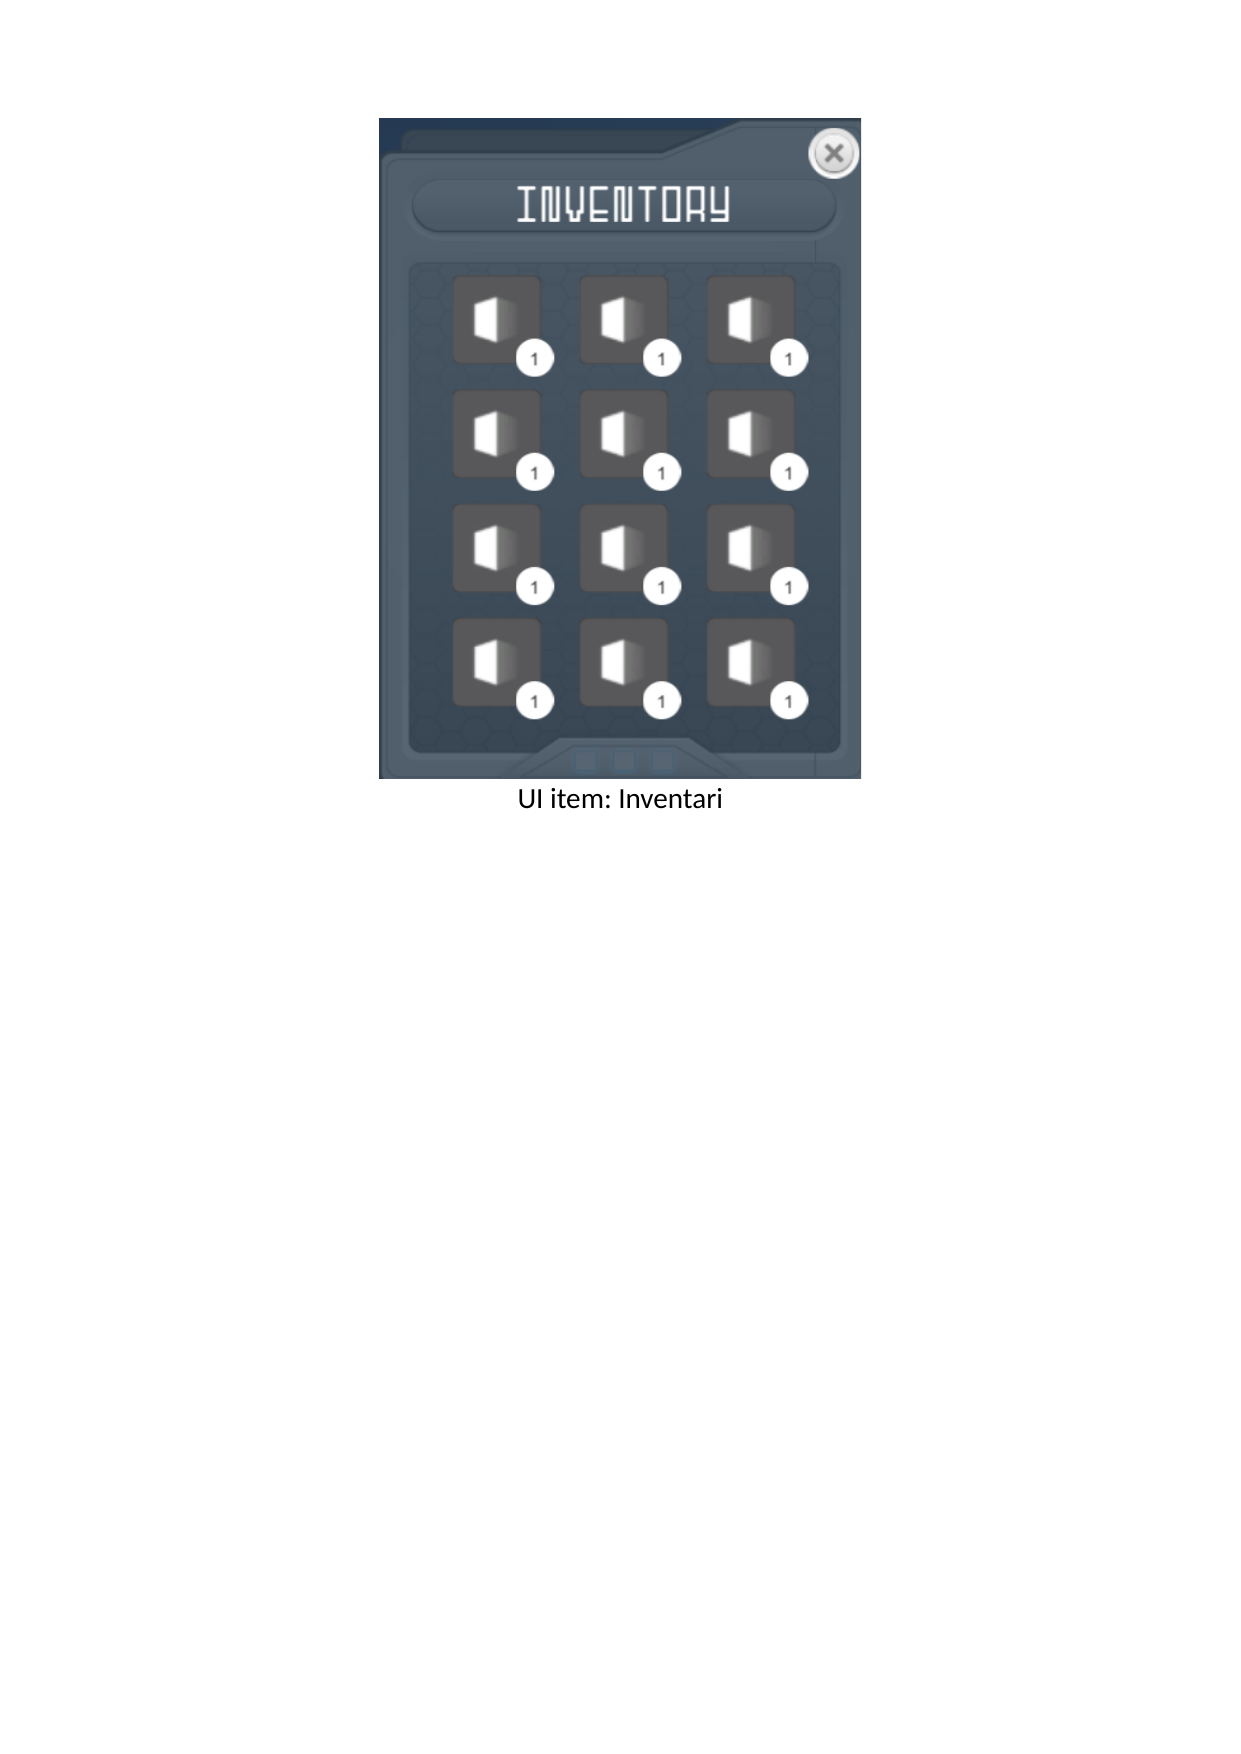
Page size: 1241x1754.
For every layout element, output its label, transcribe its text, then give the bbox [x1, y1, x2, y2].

picture [379, 118, 862, 779]
text UI item: Inventari [118, 780, 1122, 816]
